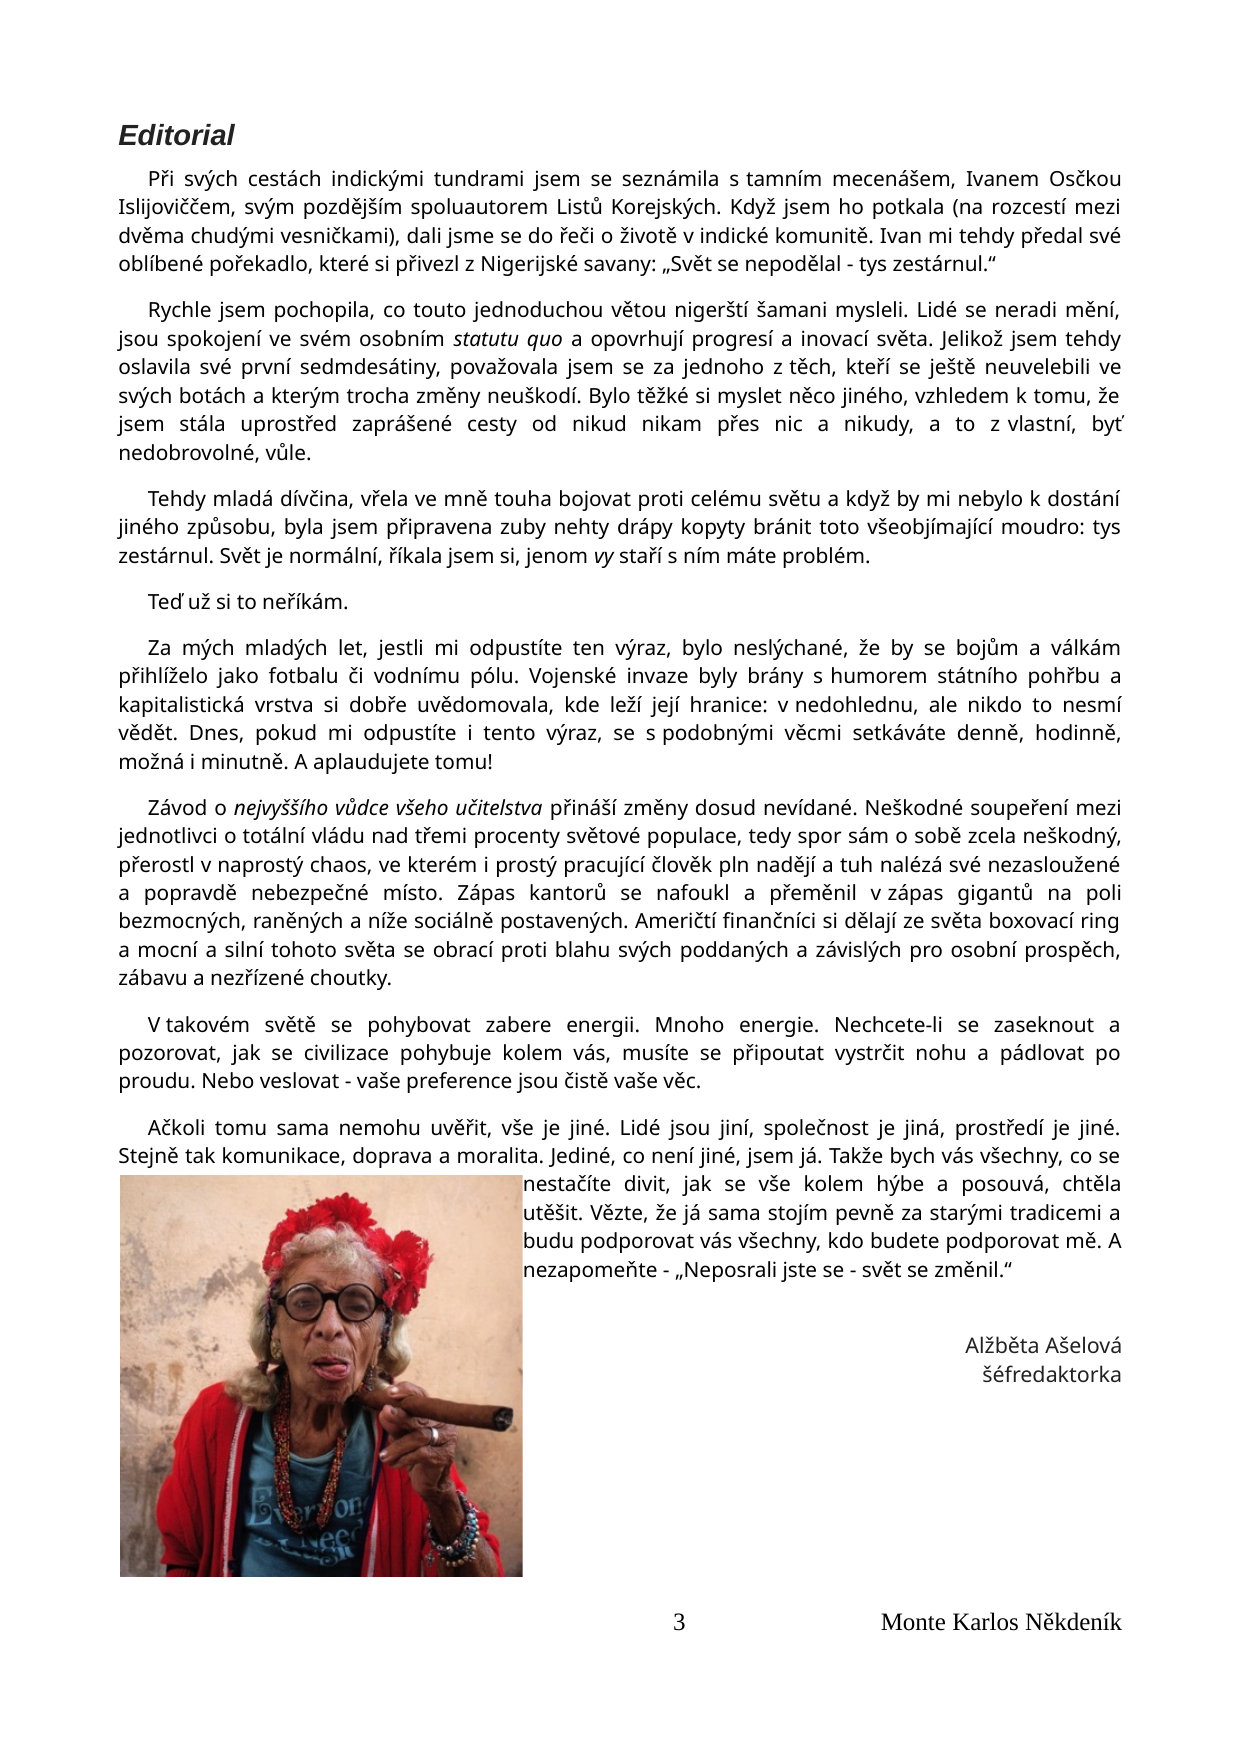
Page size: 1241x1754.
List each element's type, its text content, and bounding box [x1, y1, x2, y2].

picture [120, 1175, 523, 1577]
text Závod o nejvyššího vůdce všeho učitelstva přináší změny dosud nevídané. Neškodné soupeření mezi jednotlivci o totální vládu nad třemi procenty světové populace, tedy spor sám o sobě zcela neškodný, přerostl v naprostý chaos, ve kterém i prostý pracující člověk pln nadějí a tuh nalézá své nezasloužené a popravdě nebezpečné místo. Zápas kantorů se nafoukl a přeměnil v zápas gigantů na poli bezmocných, raněných a níže sociálně postavených. Američtí finančníci si dělají ze světa boxovací ring a mocní a silní tohoto světa se obrací proti blahu svých poddaných a závislých pro osobní prospěch, zábavu a nezřízené choutky. [118, 793, 1122, 992]
subtitle Editorial [118, 118, 1122, 152]
text Teď už si to neříkám. [118, 587, 1122, 615]
text Za mých mladých let, jestli mi odpustíte ten výraz, bylo neslýchané, že by se bojům a válkám přihlíželo jako fotbalu či vodnímu pólu. Vojenské invaze byly brány s humorem státního pohřbu a kapitalistická vrstva si dobře uvědomovala, kde leží její hranice: v nedohlednu, ale nikdo to nesmí vědět. Dnes, pokud mi odpustíte i tento výraz, se s podobnými věcmi setkáváte denně, hodinně, možná i minutně. A aplaudujete tomu! [118, 633, 1122, 775]
text V takovém světě se pohybovat zabere energii. Mnoho energie. Nechcete-li se zaseknout a pozorovat, jak se civilizace pohybuje kolem vás, musíte se připoutat vystrčit nohu a pádlovat po proudu. Nebo veslovat - vaše preference jsou čistě vaše věc. [118, 1010, 1122, 1095]
text Při svých cestách indickými tundrami jsem se seznámila s tamním mecenášem, Ivanem Osčkou Islijoviččem, svým pozdějším spoluautorem Listů Korejských. Když jsem ho potkala (na rozcestí mezi dvěma chudými vesničkami), dali jsme se do řeči o životě v indické komunitě. Ivan mi tehdy předal své oblíbené pořekadlo, které si přivezl z Nigerijské savany: „Svět se nepodělal - tys zestárnul.“ [118, 164, 1122, 278]
text Rychle jsem pochopila, co touto jednoduchou větou nigerští šamani mysleli. Lidé se neradi mění, jsou spokojení ve svém osobním statutu quo a opovrhují progresí a inovací světa. Jelikož jsem tehdy oslavila své první sedmdesátiny, považovala jsem se za jednoho z těch, kteří se ještě neuvelebili ve svých botách a kterým trocha změny neuškodí. Bylo těžké si myslet něco jiného, vzhledem k tomu, že jsem stála uprostřed zaprášené cesty od nikud nikam přes nic a nikudy, a to z vlastní, byť nedobrovolné, vůle. [118, 296, 1122, 466]
text Ačkoli tomu sama nemohu uvěřit, vše je jiné. Lidé jsou jiní, společnost je jiná, prostředí je jiné. Stejně tak komunikace, doprava a moralita. Jediné, co není jiné, jsem já. Takže bych vás všechny, co se nestačíte divit, jak se vše kolem hýbe a posouvá, chtěla utěšit. Vězte, že já sama stojím pevně za starými tradicemi a budu podporovat vás všechny, kdo budete podporovat mě. A nezapomeňte - „Neposrali jste se - svět se změnil.“ [118, 1113, 1122, 1283]
text Tehdy mladá dívčina, vřela ve mně touha bojovat proti celému světu a když by mi nebylo k dostání jiného způsobu, byla jsem připravena zuby nehty drápy kopyty bránit toto všeobjímající moudro: tys zestárnul. Svět je normální, říkala jsem si, jenom vy staří s ním máte problém. [118, 484, 1122, 569]
text Alžběta Ašelová [523, 1330, 1122, 1359]
text šéfredaktorka [523, 1359, 1122, 1389]
